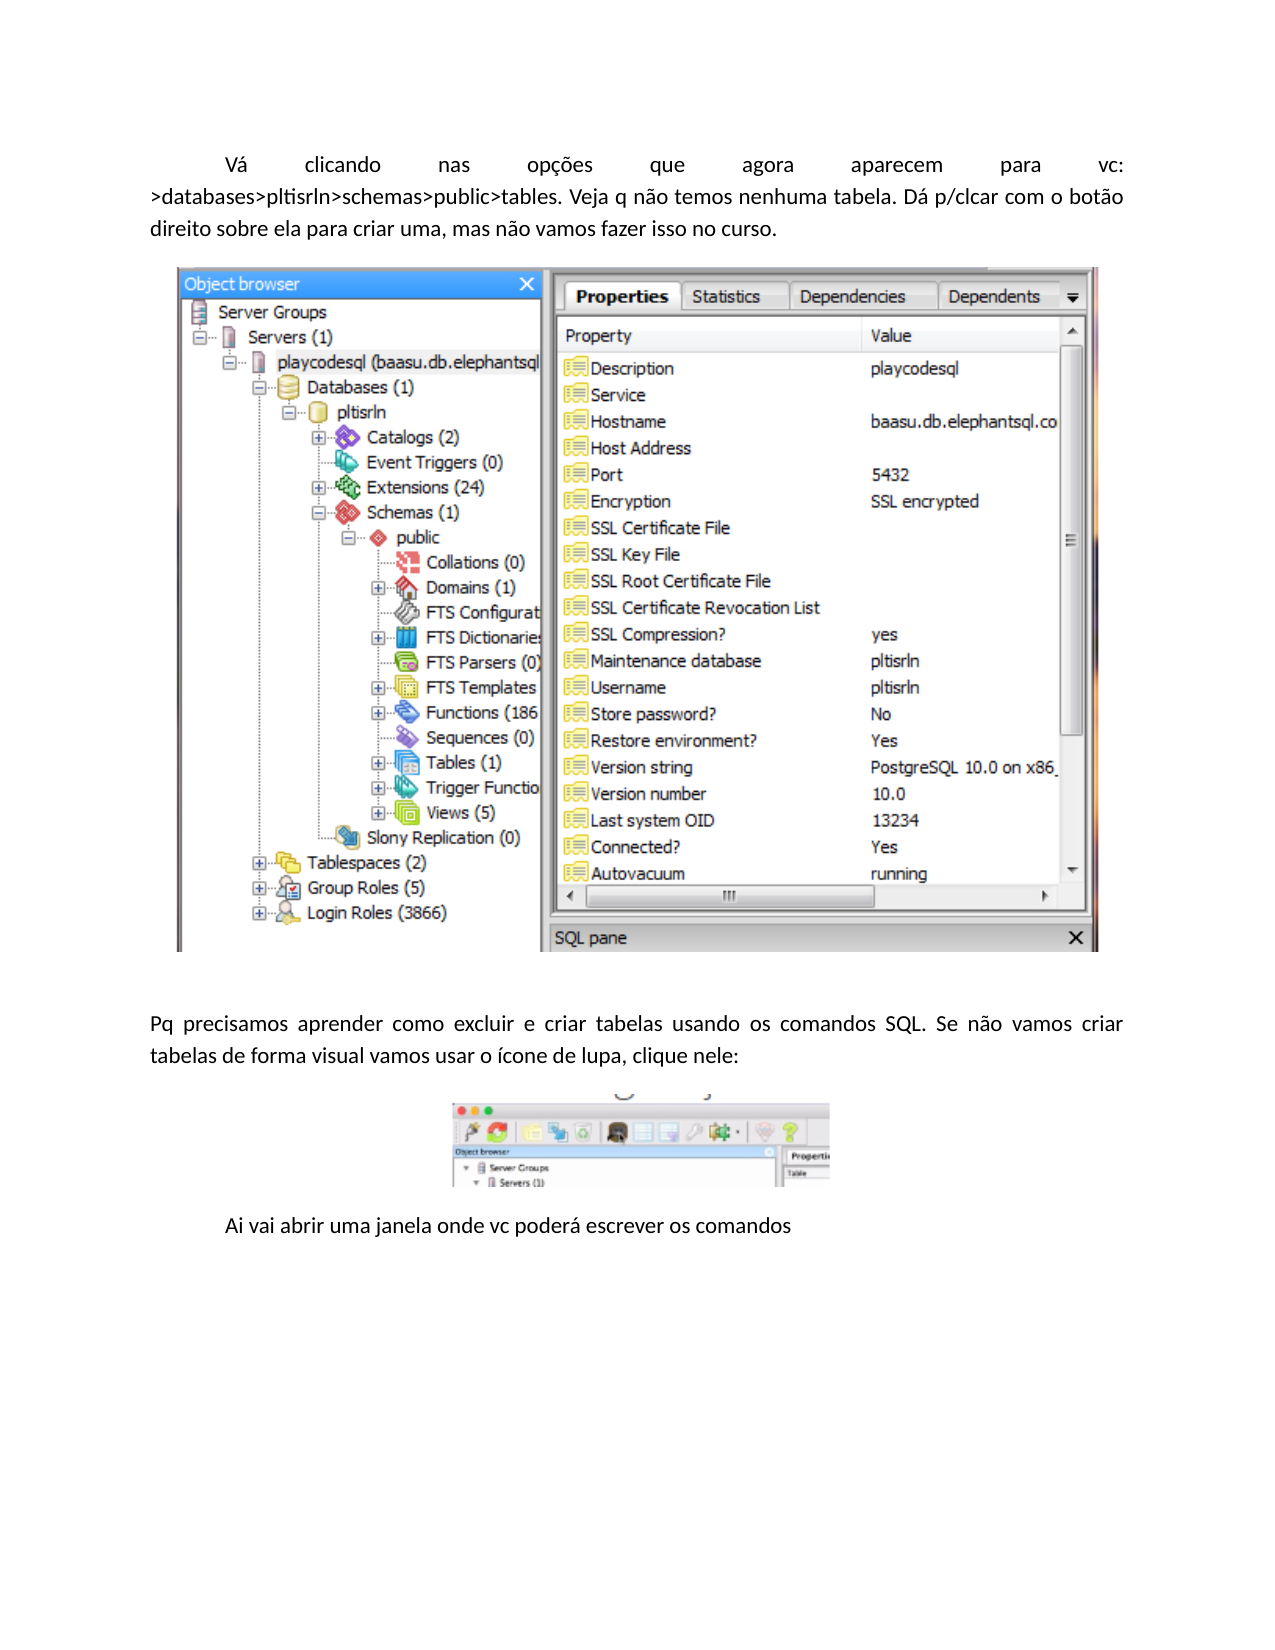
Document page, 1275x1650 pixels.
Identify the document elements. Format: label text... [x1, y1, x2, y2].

text Pq precisamos aprender como excluir e criar tabelas usando os comandos SQL. Se não vamos criar tabelas de forma visual vamos usar o ícone de lupa, clique nele: [150, 1009, 1125, 1069]
text Ai vai abrir uma janela onde vc poderá escrever os comandos [150, 1211, 1125, 1239]
picture [176, 267, 1099, 952]
picture [445, 1094, 830, 1187]
text Vá clicando nas opções que agora aparecem para vc: >databases>pltisrln>schemas>public>tables. Veja q não temos nenhuma tabela. Dá p/clcar com o botão direito sobre ela para criar uma, mas não vamos fazer isso no curso. [150, 150, 1125, 242]
